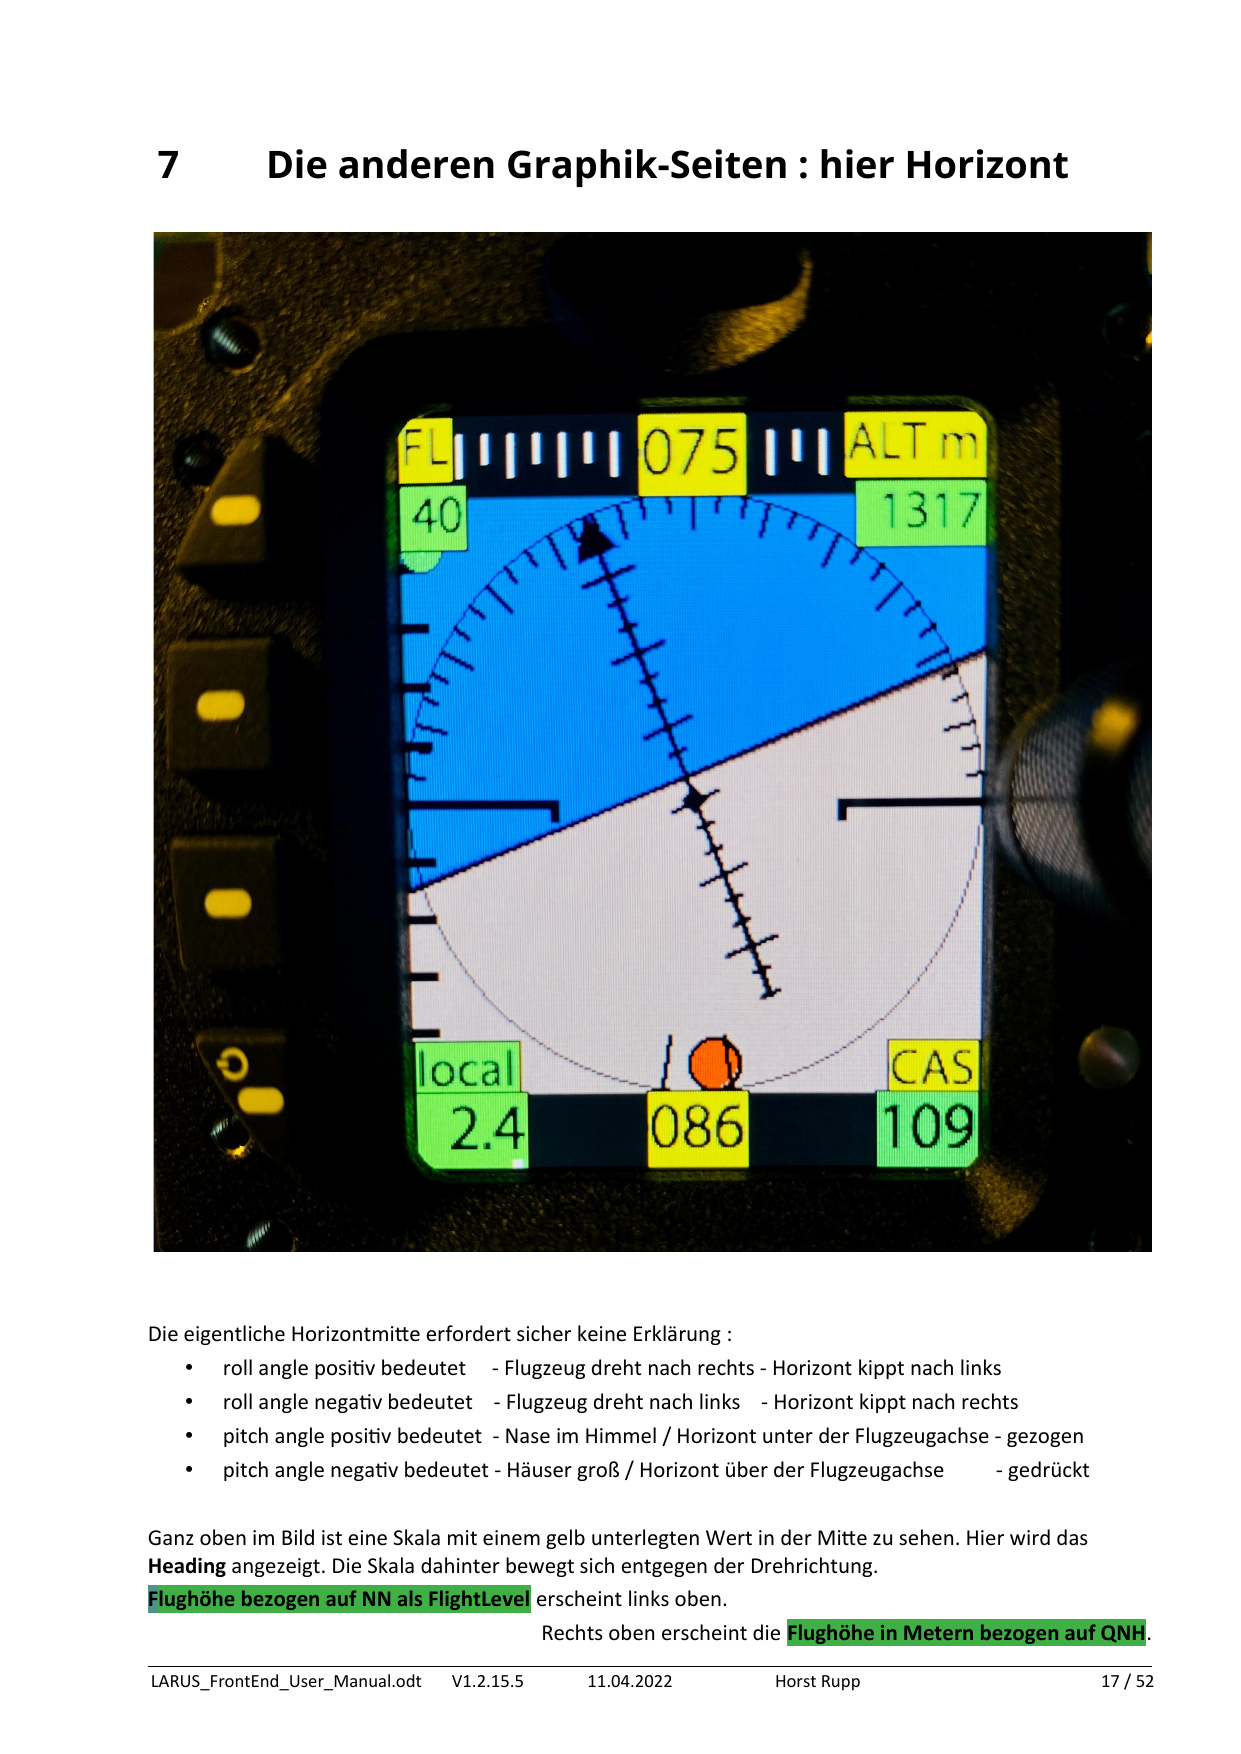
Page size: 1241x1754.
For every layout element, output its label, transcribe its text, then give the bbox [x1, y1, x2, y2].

subtitle Die anderen Graphik-Seiten : hier Horizont [148, 138, 1128, 190]
text Flughöhe bezogen auf NN als FlightLevel erscheint links oben. [148, 1584, 1152, 1613]
list pitch angle negativ bedeutet - Häuser groß / Horizont über der Flugzeugachse - gedrückt [185, 1455, 1152, 1483]
list roll angle negativ bedeutet - Flugzeug dreht nach links - Horizont kippt nach rechts [185, 1387, 1152, 1415]
text Ganz oben im Bild ist eine Skala mit einem gelb unterlegten Wert in der Mitte zu sehen. Hier wird das Heading angezeigt. Die Skala dahinter bewegt sich entgegen der Drehrichtung. [148, 1523, 1152, 1579]
list pitch angle positiv bedeutet - Nase im Himmel / Horizont unter der Flugzeugachse - gezogen [185, 1421, 1152, 1449]
picture [153, 232, 1152, 1252]
text Die eigentliche Horizontmitte erfordert sicher keine Erklärung : [148, 1319, 1152, 1348]
list roll angle positiv bedeutet - Flugzeug dreht nach rechts - Horizont kippt nach links [185, 1353, 1152, 1381]
text Rechts oben erscheint die Flughöhe in Metern bezogen auf QNH. [148, 1618, 1152, 1646]
